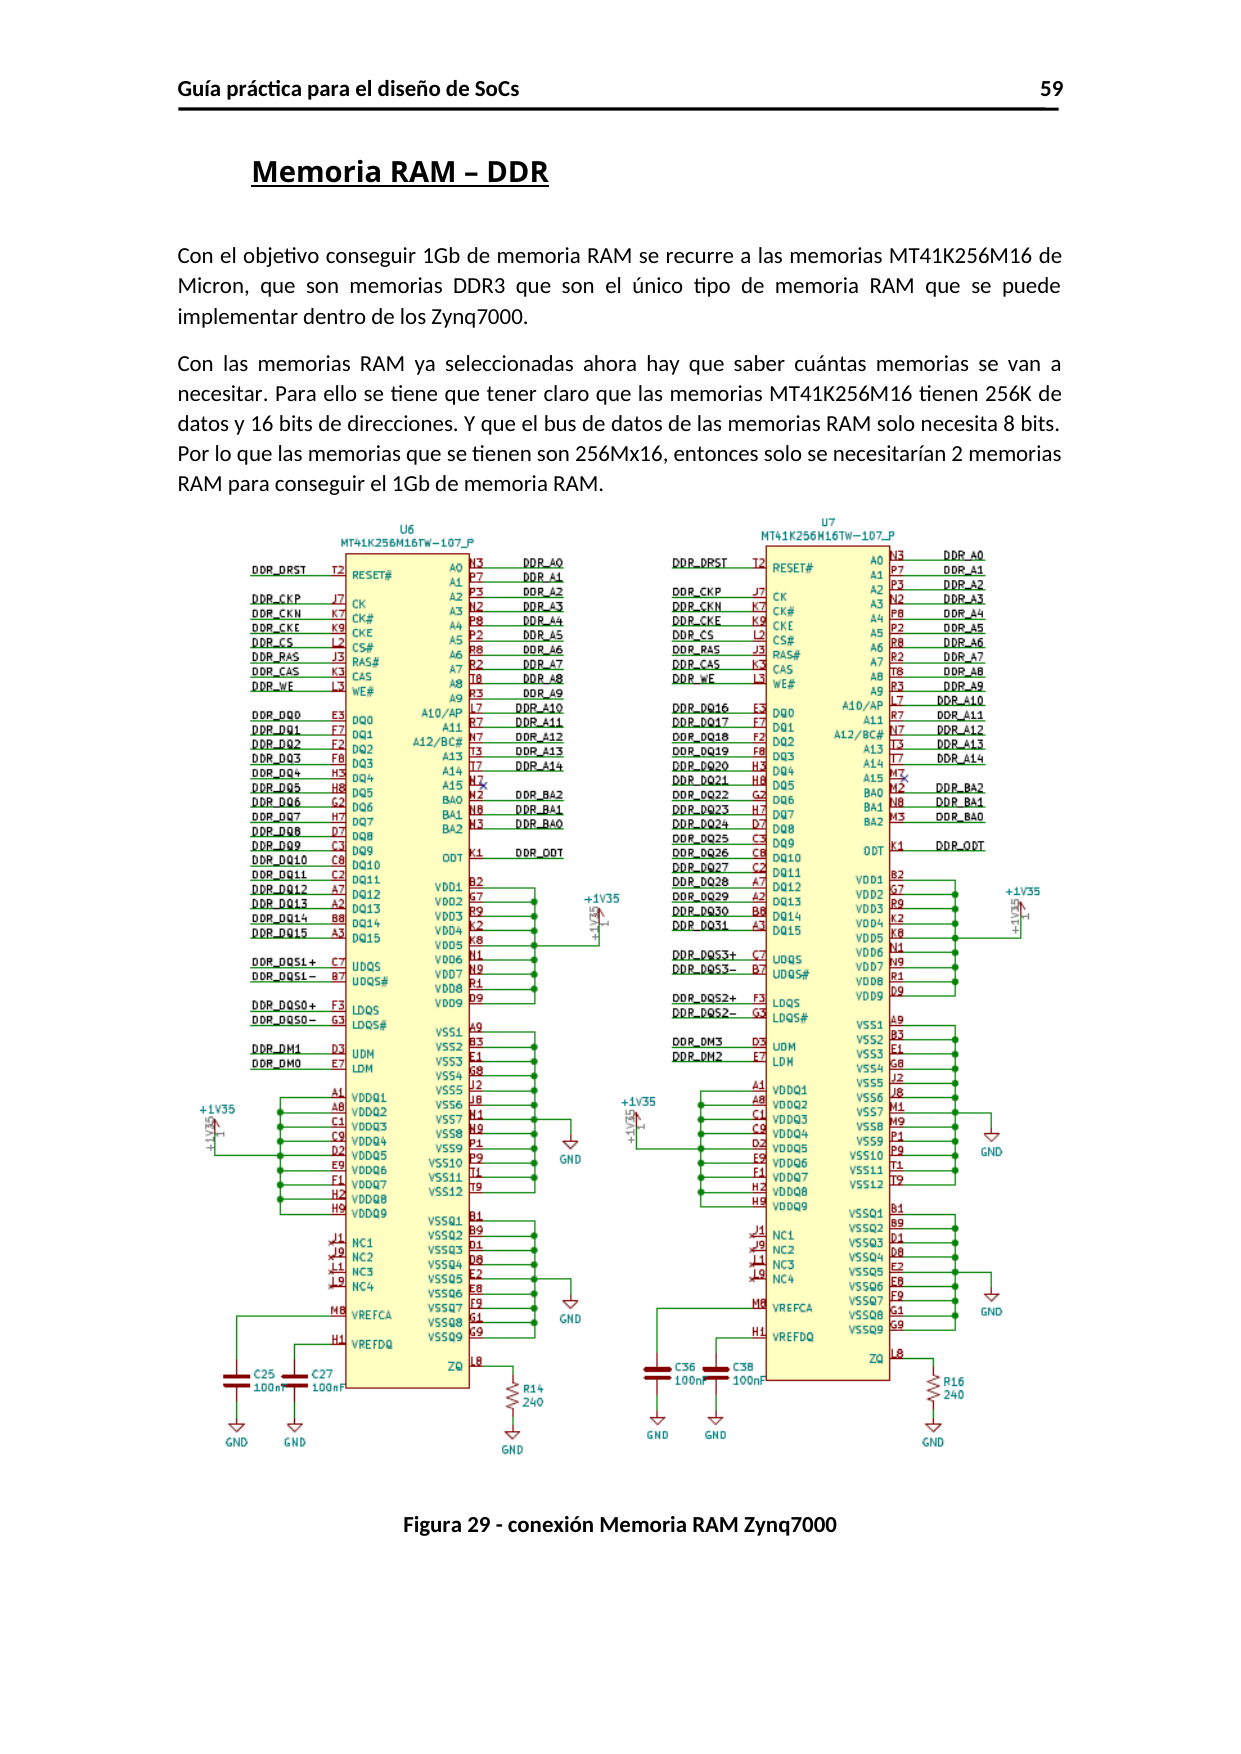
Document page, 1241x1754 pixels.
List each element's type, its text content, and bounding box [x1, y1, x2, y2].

text Figura 29 - conexión Memoria RAM Zynq7000 [177, 1510, 1063, 1538]
text Con las memorias RAM ya seleccionadas ahora hay que saber cuántas memorias se van a necesitar. Para ello se tiene que tener claro que las memorias MT41K256M16 tienen 256K de datos y 16 bits de direcciones. Y que el bus de datos de las memorias RAM solo necesita 8 bits. Por lo que las memorias que se tienen son 256Mx16, entonces solo se necesitarían 2 memorias RAM para conseguir el 1Gb de memoria RAM. [177, 349, 1063, 498]
text Con el objetivo conseguir 1Gb de memoria RAM se recurre a las memorias MT41K256M16 de Micron, que son memorias DDR3 que son el único tipo de memoria RAM que se puede implementar dentro de los Zynq7000. [177, 241, 1063, 330]
subtitle Memoria RAM – DDR [251, 152, 1063, 191]
picture [177, 516, 1063, 1484]
